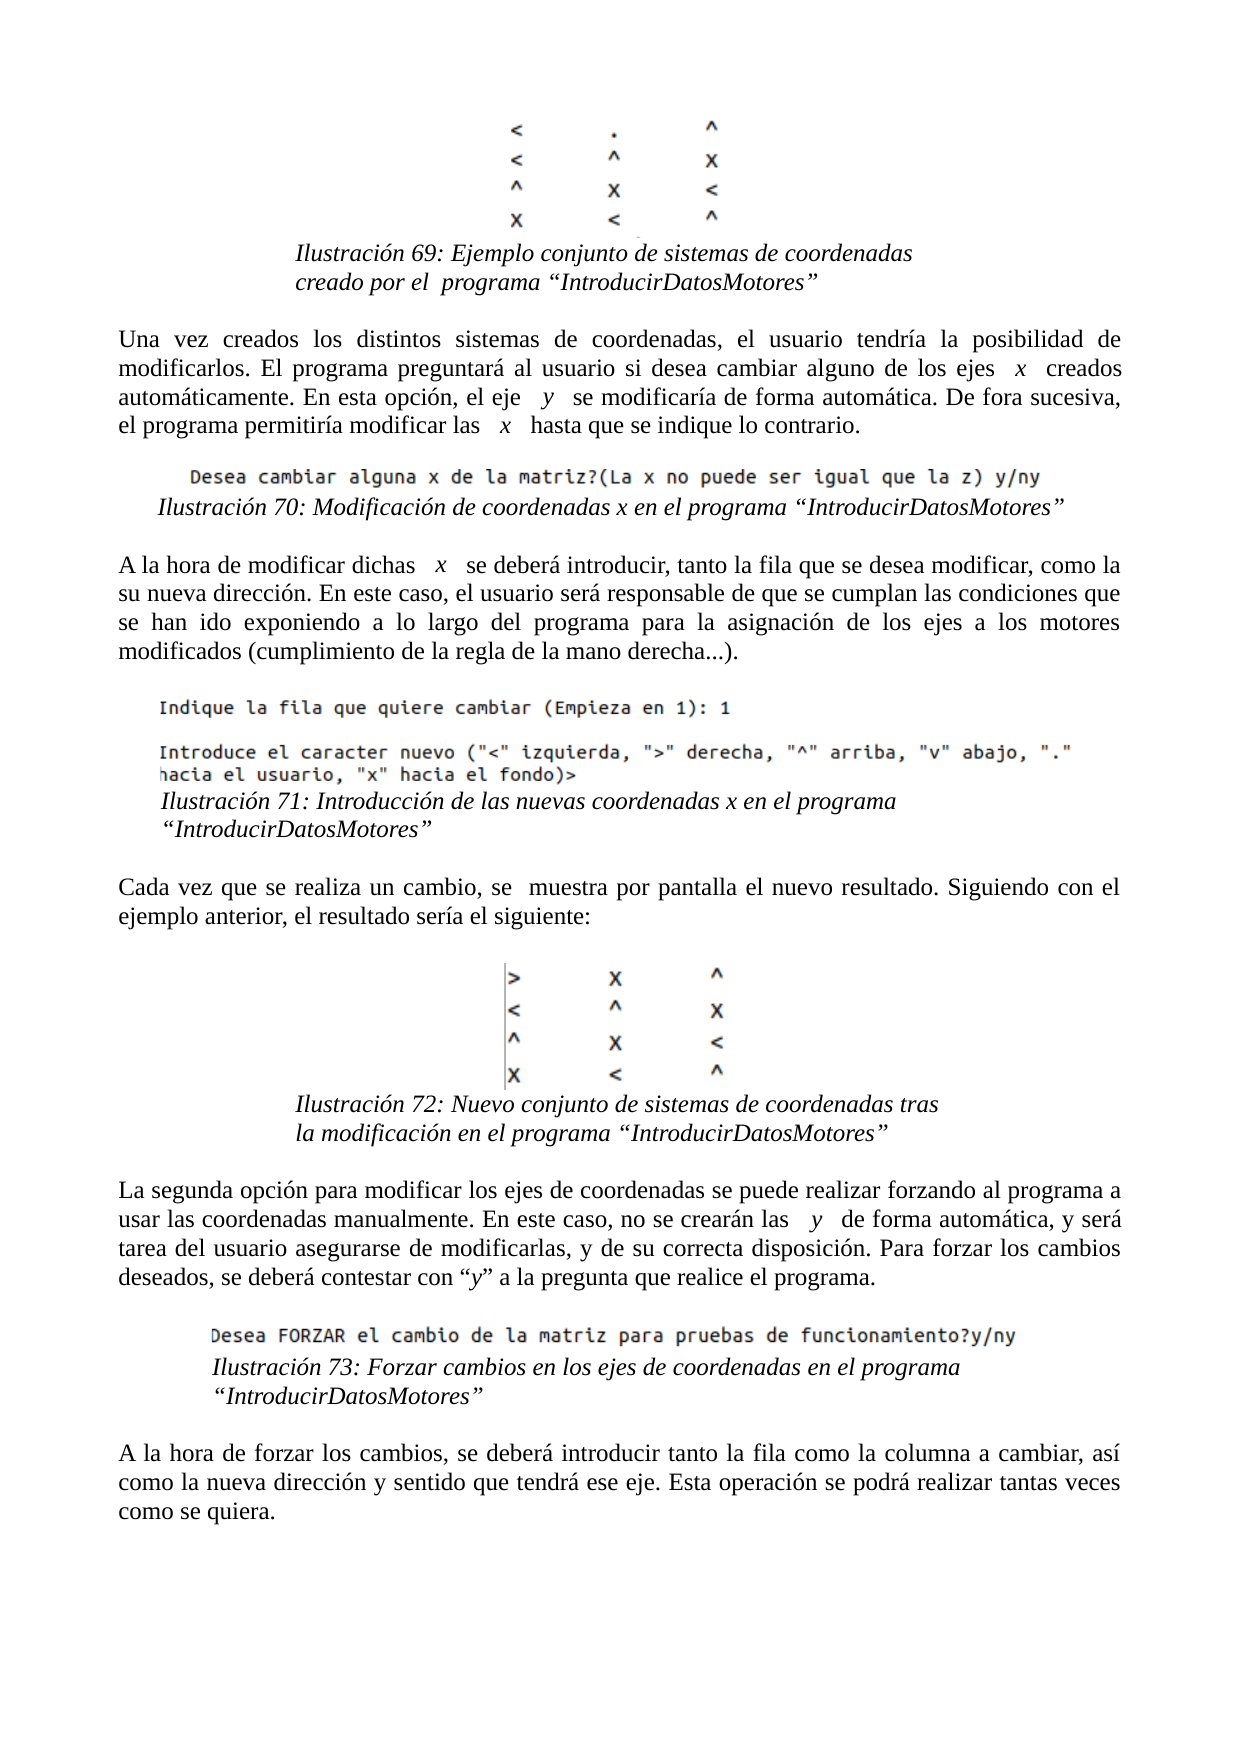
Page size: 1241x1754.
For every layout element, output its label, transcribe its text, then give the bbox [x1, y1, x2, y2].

text Ilustración 72: Nuevo conjunto de sistemas de coordenadas tras la modificación en el programa “IntroducirDatosMotores” [295, 976, 945, 1147]
text Ilustración 70: Modificación de coordenadas x en el programa “IntroducirDatosMotores” [157, 482, 1083, 521]
text Ilustración 69: Ejemplo conjunto de sistemas de coordenadas creado por el programa “IntroducirDatosMotores” [295, 131, 945, 296]
text A la hora de modificar dichasse deberá introducir, tanto la fila que se desea modificar, como la su nueva dirección. En este caso, el usuario será responsable de que se cumplan las condiciones que se han ido exponiendo a lo largo del programa para la asignación de los ejes a los motores modificados (cumplimiento de la regla de la mano derecha...). [118, 550, 1122, 665]
text Ilustración 71: Introducción de las nuevas coordenadas x en el programa “IntroducirDatosMotores” [161, 786, 1080, 843]
text La segunda opción para modificar los ejes de coordenadas se puede realizar forzando al programa a usar las coordenadas manualmente. En este caso, no se crearán lasde forma automática, y será tarea del usuario asegurarse de modificarlas, y de su correcta disposición. Para forzar los cambios deseados, se deberá contestar con “y” a la pregunta que realice el programa. [118, 1176, 1122, 1291]
text A la hora de forzar los cambios, se deberá introducir tanto la fila como la columna a cambiar, así como la nueva dirección y sentido que tendrá ese eje. Esta operación se podrá realizar tantas veces como se quiera. [118, 1438, 1122, 1525]
text Cada vez que se realiza un cambio, se muestra por pantalla el nuevo resultado. Siguiendo con el ejemplo anterior, el resultado sería el siguiente: [118, 872, 1122, 929]
text Ilustración 73: Forzar cambios en los ejes de coordenadas en el programa “IntroducirDatosMotores” [212, 1353, 1028, 1410]
text Una vez creados los distintos sistemas de coordenadas, el usuario tendría la posibilidad de modificarlos. El programa preguntará al usuario si desea cambiar alguno de los ejescreados automáticamente. En esta opción, el ejese modificaría de forma automática. De fora sucesiva, el programa permitiría modificar lashasta que se indique lo contrario. [118, 324, 1122, 439]
